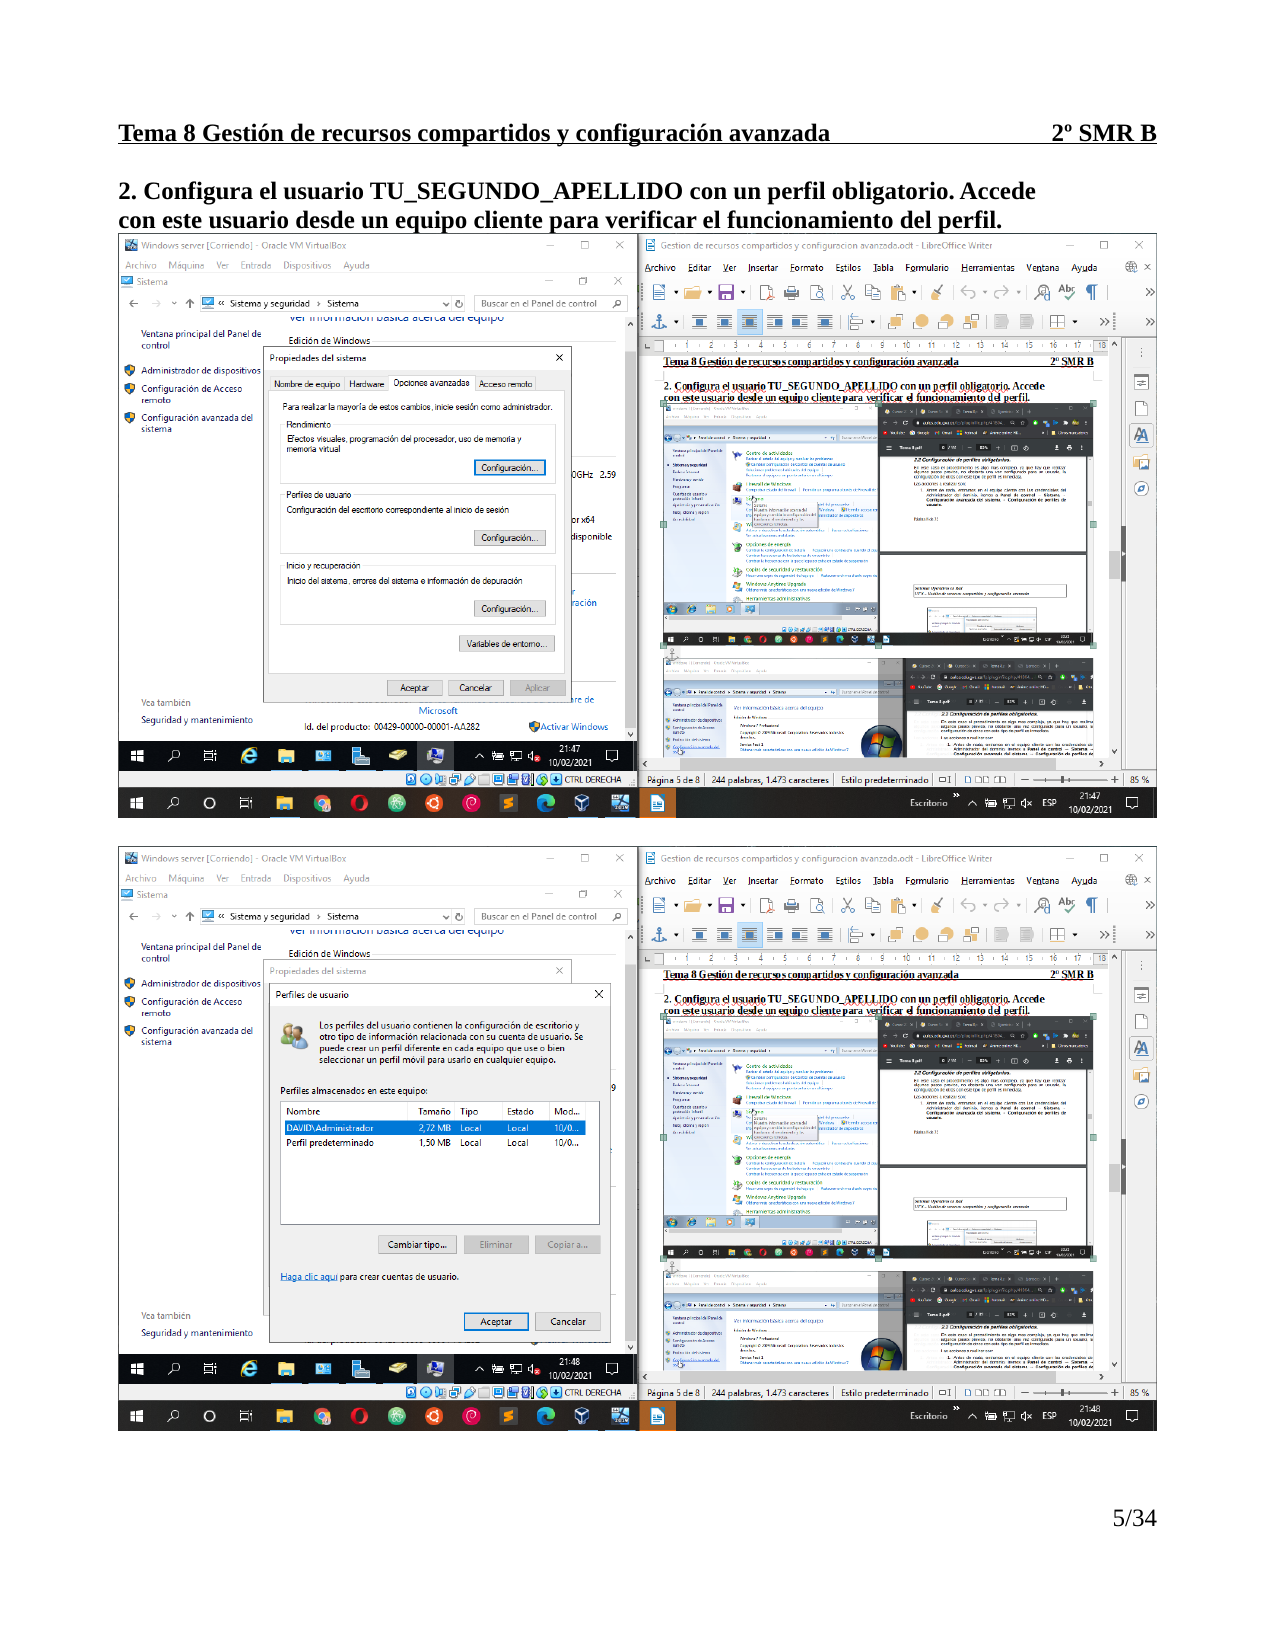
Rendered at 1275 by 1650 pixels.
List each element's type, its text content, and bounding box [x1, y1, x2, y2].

text con este usuario desde un equipo cliente para verificar el funcionamiento del perfil. [118, 205, 1157, 233]
picture [118, 846, 1157, 1431]
text 2. Configura el usuario TU_SEGUNDO_APELLIDO con un perfil obligatorio. Accede [118, 176, 1157, 205]
picture [118, 233, 1157, 818]
